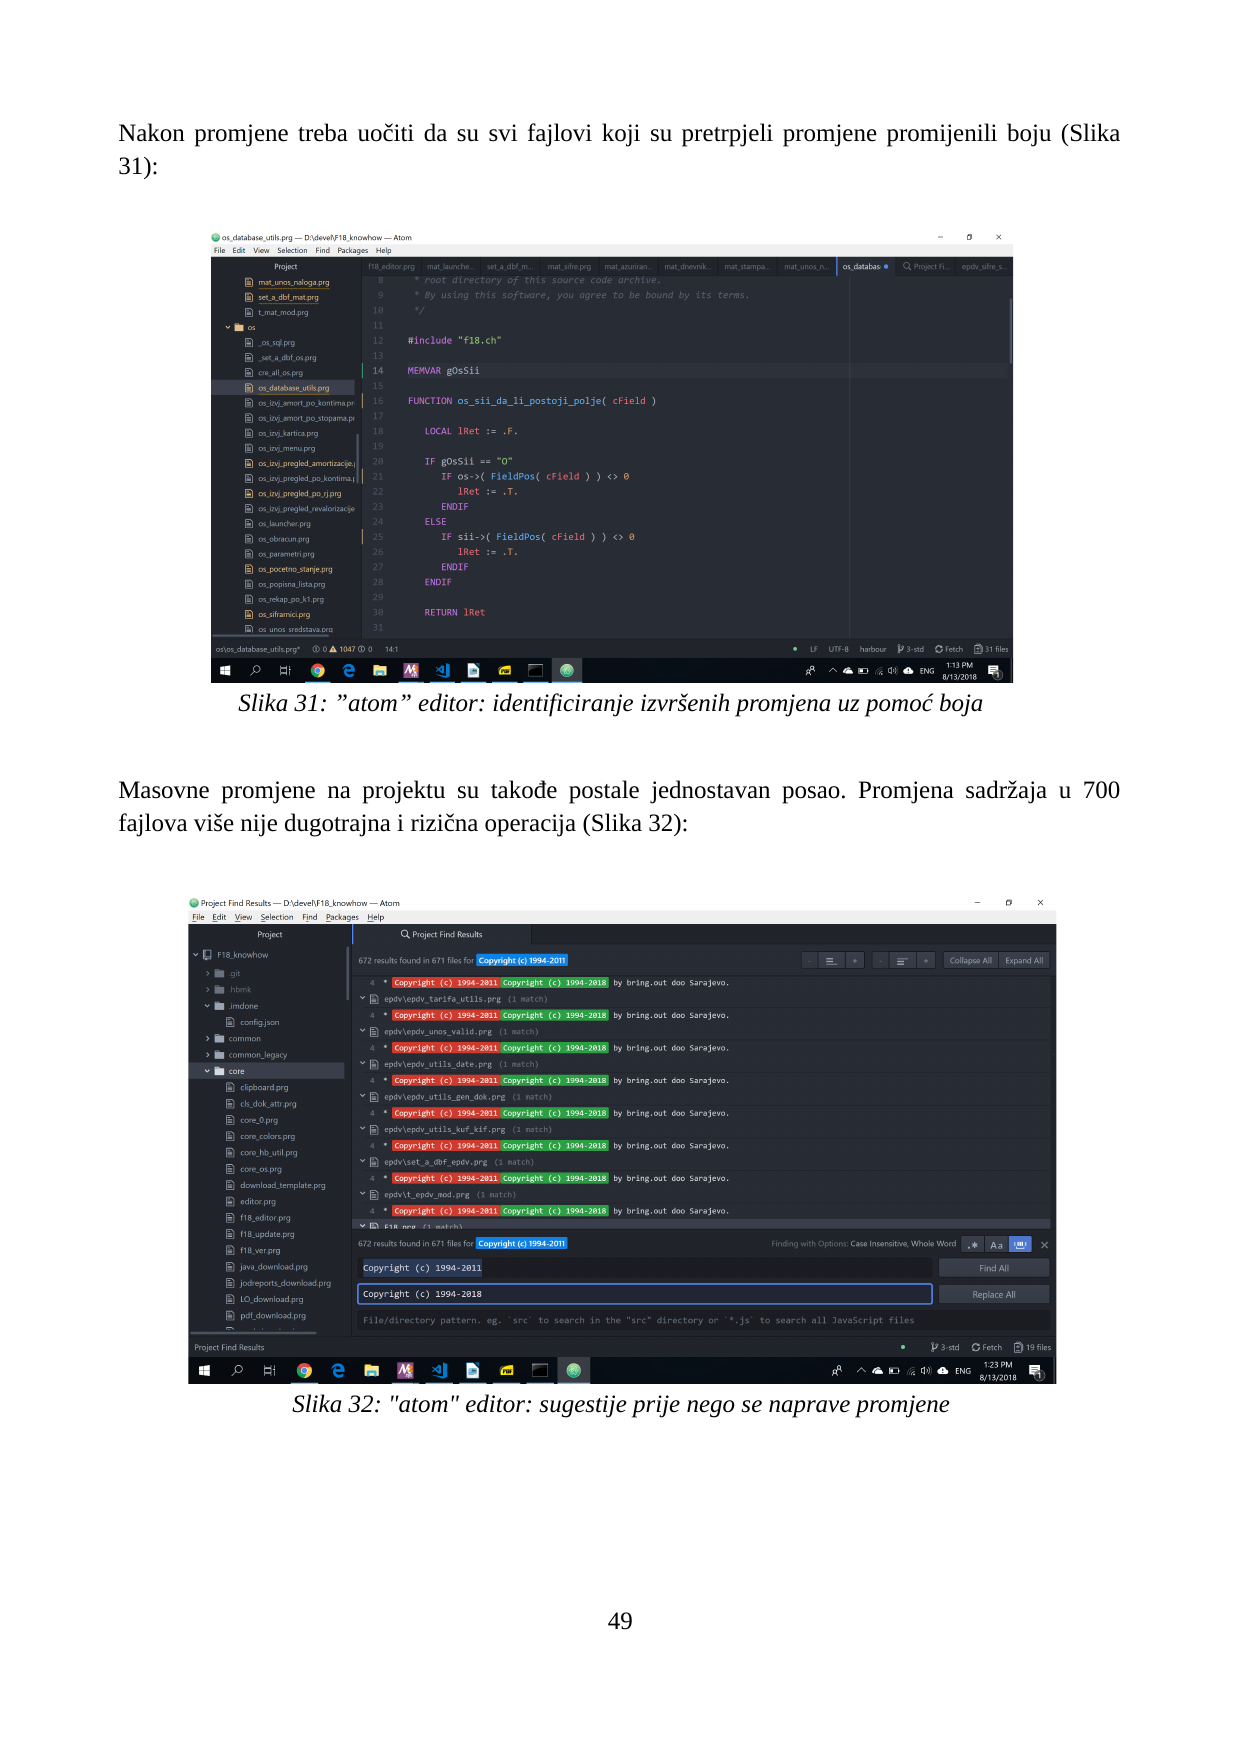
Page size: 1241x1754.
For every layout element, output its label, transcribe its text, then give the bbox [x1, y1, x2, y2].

picture [188, 895, 1057, 1384]
text Slika 32: "atom" editor: sugestije prije nego se naprave promjene [188, 1384, 1056, 1418]
text Slika 31: ”atom” editor: identificiranje izvršenih promjena uz pomoć boja [211, 683, 1013, 716]
text Nakon promjene treba uočiti da su svi fajlovi koji su pretrpjeli promjene promijenili boju (Slika 31): [118, 118, 1122, 180]
text Masovne promjene na projektu su takođe postale jednostavan posao. Promjena sadržaja u 700 fajlova više nije dugotrajna i rizična operacija (Slika 32): [118, 742, 1122, 837]
picture [211, 231, 1014, 683]
